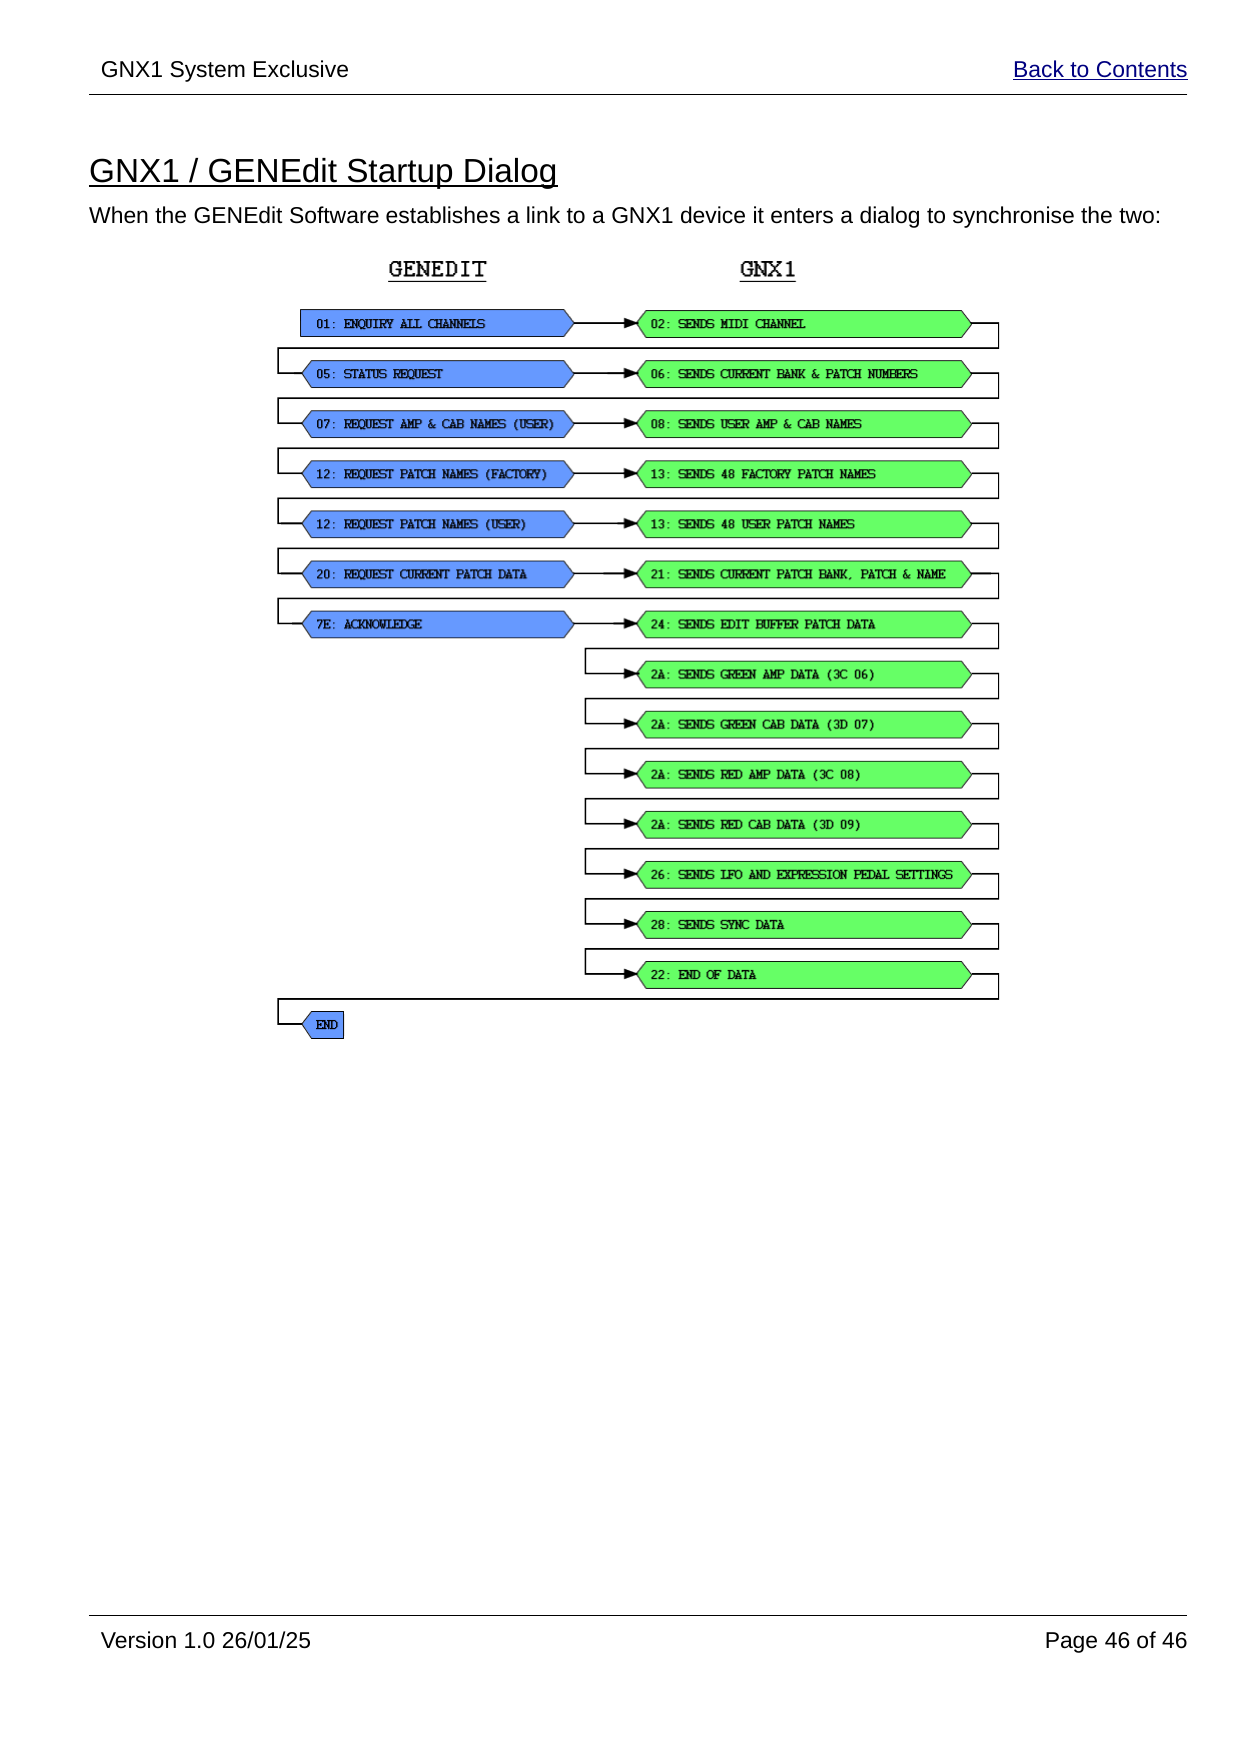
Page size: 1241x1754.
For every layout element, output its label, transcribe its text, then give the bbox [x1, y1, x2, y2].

picture [277, 261, 1000, 1039]
text When the GENEdit Software establishes a link to a GNX1 device it enters a dialog to synchronise the two: [89, 202, 1187, 229]
subtitle GNX1 / GENEdit Startup Dialog [89, 151, 1187, 190]
